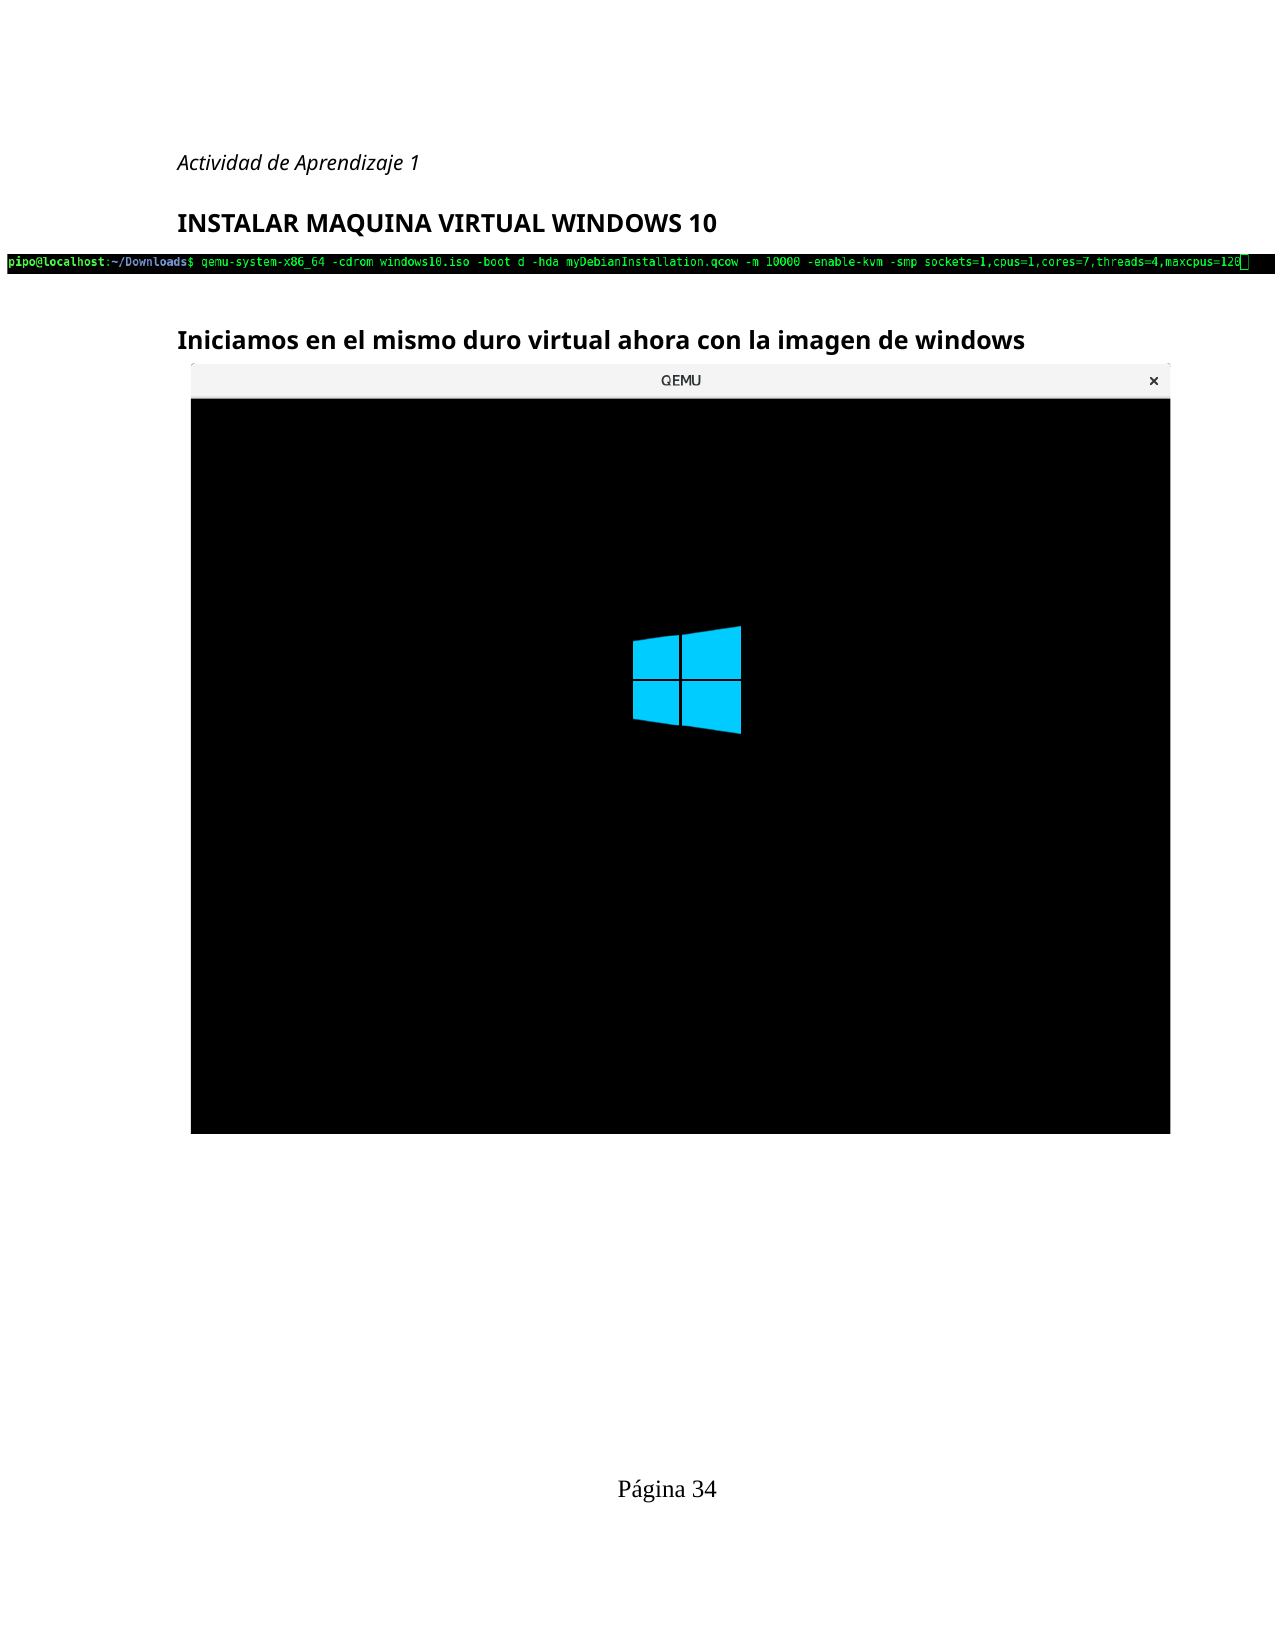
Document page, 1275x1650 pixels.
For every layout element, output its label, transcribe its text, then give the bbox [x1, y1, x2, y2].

text INSTALAR MAQUINA VIRTUAL WINDOWS 10 [177, 206, 1157, 239]
picture [190, 363, 1171, 1134]
picture [7, 254, 1275, 274]
text Iniciamos en el mismo duro virtual ahora con la imagen de windows [177, 322, 1157, 357]
